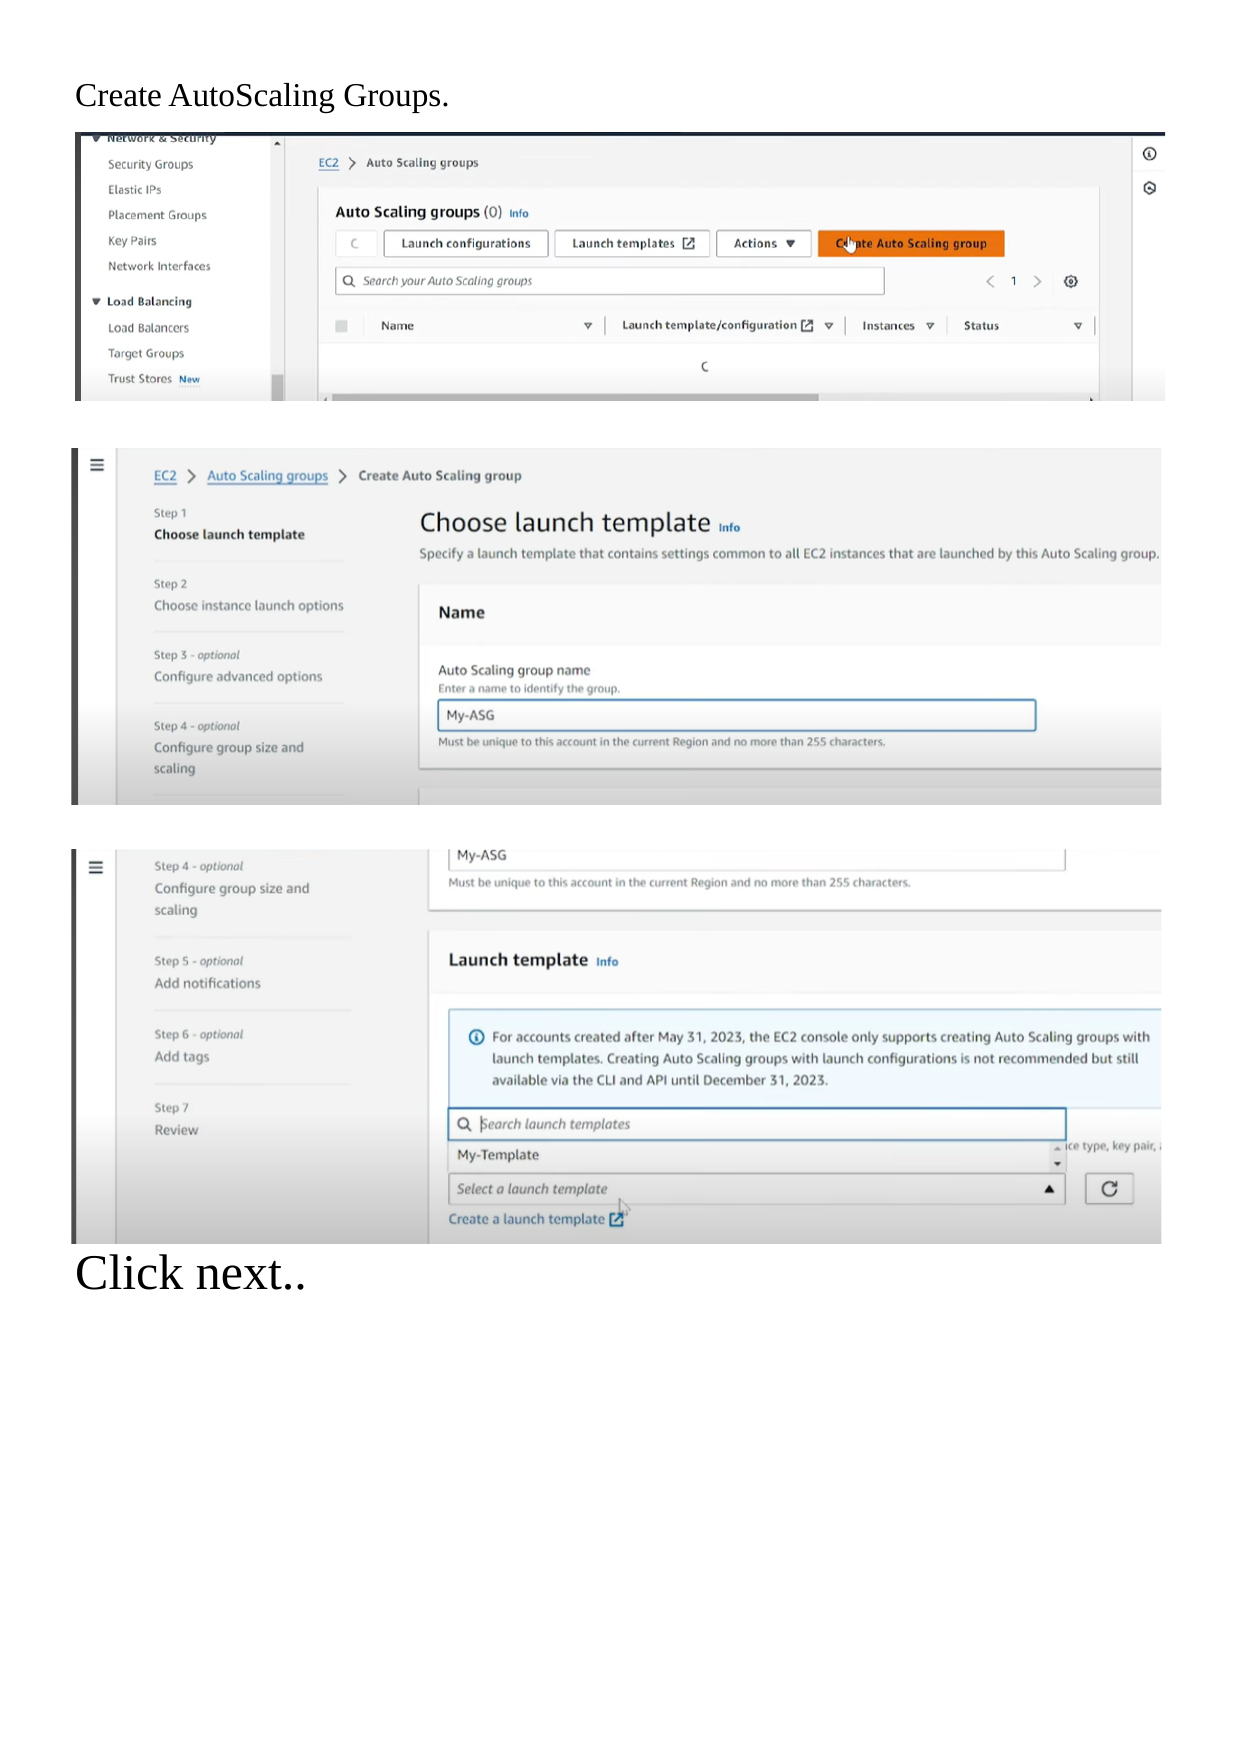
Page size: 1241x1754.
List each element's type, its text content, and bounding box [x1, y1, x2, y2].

text Click next.. [75, 401, 1165, 1301]
text Create AutoScaling Groups. [75, 75, 1165, 113]
